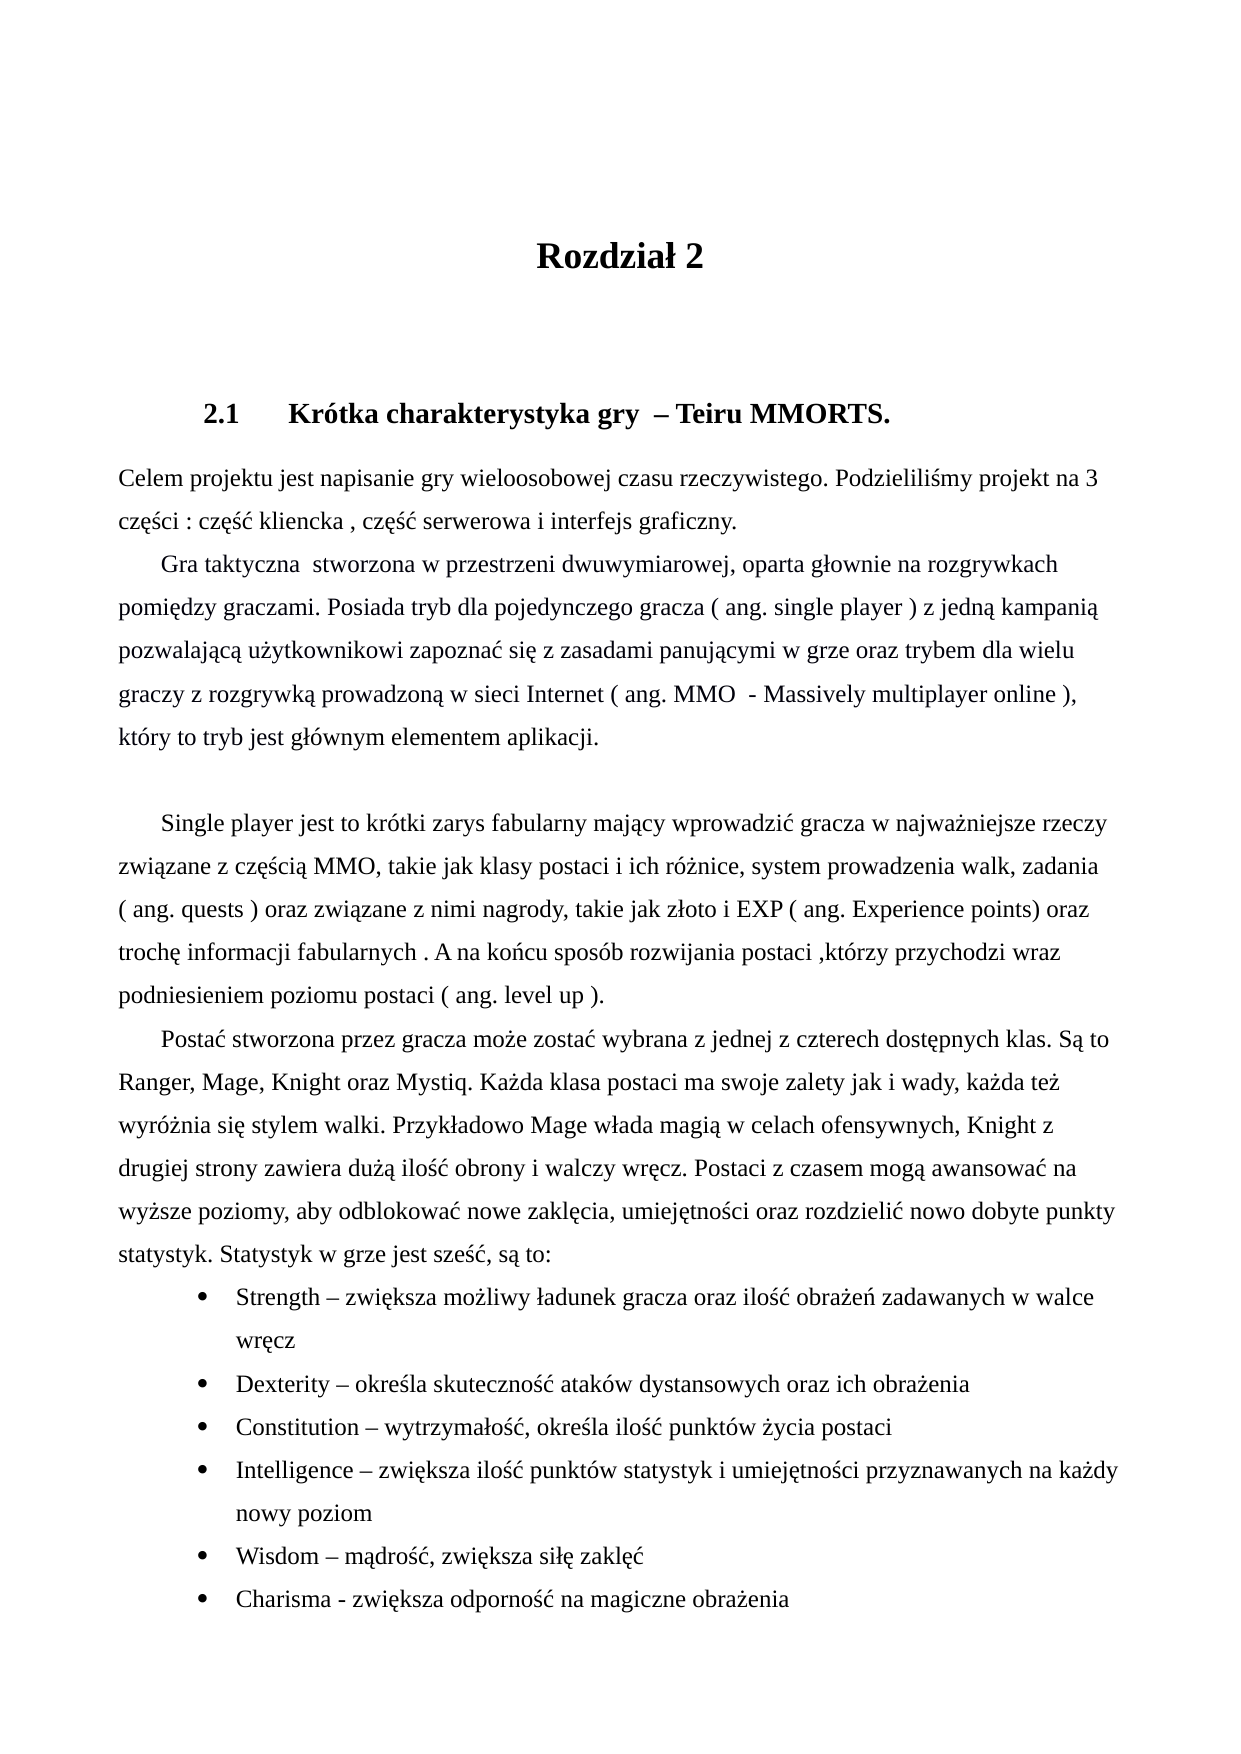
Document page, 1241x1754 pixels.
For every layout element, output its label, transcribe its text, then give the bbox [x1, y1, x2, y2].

text Gra taktyczna stworzona w przestrzeni dwuwymiarowej, oparta głownie na rozgrywkach pomiędzy graczami. Posiada tryb dla pojedynczego gracza ( ang. single player ) z jedną kampanią pozwalającą użytkownikowi zapoznać się z zasadami panującymi w grze oraz trybem dla wielu graczy z rozgrywką prowadzoną w sieci Internet ( ang. MMO - Massively multiplayer online ), który to tryb jest głównym elementem aplikacji. [118, 549, 1122, 751]
list Constitution – wytrzymałość, określa ilość punktów życia postaci [198, 1412, 1122, 1441]
list Charisma - zwiększa odporność na magiczne obrażenia [198, 1584, 1122, 1613]
text 2.1 Krótka charakterystyka gry – Teiru MMORTS. [118, 396, 1122, 429]
text Rozdział 2 [118, 233, 1122, 276]
list Wisdom – mądrość, zwiększa siłę zaklęć [198, 1541, 1122, 1570]
list Dexterity – określa skuteczność ataków dystansowych oraz ich obrażenia [198, 1369, 1122, 1397]
list Strength – zwiększa możliwy ładunek gracza oraz ilość obrażeń zadawanych w walce wręcz [198, 1282, 1122, 1354]
list Intelligence – zwiększa ilość punktów statystyk i umiejętności przyznawanych na każdy nowy poziom [198, 1455, 1122, 1527]
text Single player jest to krótki zarys fabularny mający wprowadzić gracza w najważniejsze rzeczy związane z częścią MMO, takie jak klasy postaci i ich różnice, system prowadzenia walk, zadania ( ang. quests ) oraz związane z nimi nagrody, takie jak złoto i EXP ( ang. Experience points) oraz trochę informacji fabularnych . A na końcu sposób rozwijania postaci ,którzy przychodzi wraz podniesieniem poziomu postaci ( ang. level up ). [118, 808, 1122, 1009]
text Postać stworzona przez gracza może zostać wybrana z jednej z czterech dostępnych klas. Są to Ranger, Mage, Knight oraz Mystiq. Każda klasa postaci ma swoje zalety jak i wady, każda też wyróżnia się stylem walki. Przykładowo Mage włada magią w celach ofensywnych, Knight z drugiej strony zawiera dużą ilość obrony i walczy wręcz. Postaci z czasem mogą awansować na wyższe poziomy, aby odblokować nowe zaklęcia, umiejętności oraz rozdzielić nowo dobyte punkty statystyk. Statystyk w grze jest sześć, są to: [118, 1024, 1122, 1268]
text Celem projektu jest napisanie gry wieloosobowej czasu rzeczywistego. Podzieliliśmy projekt na 3 części : część kliencka , część serwerowa i interfejs graficzny. [118, 463, 1122, 535]
